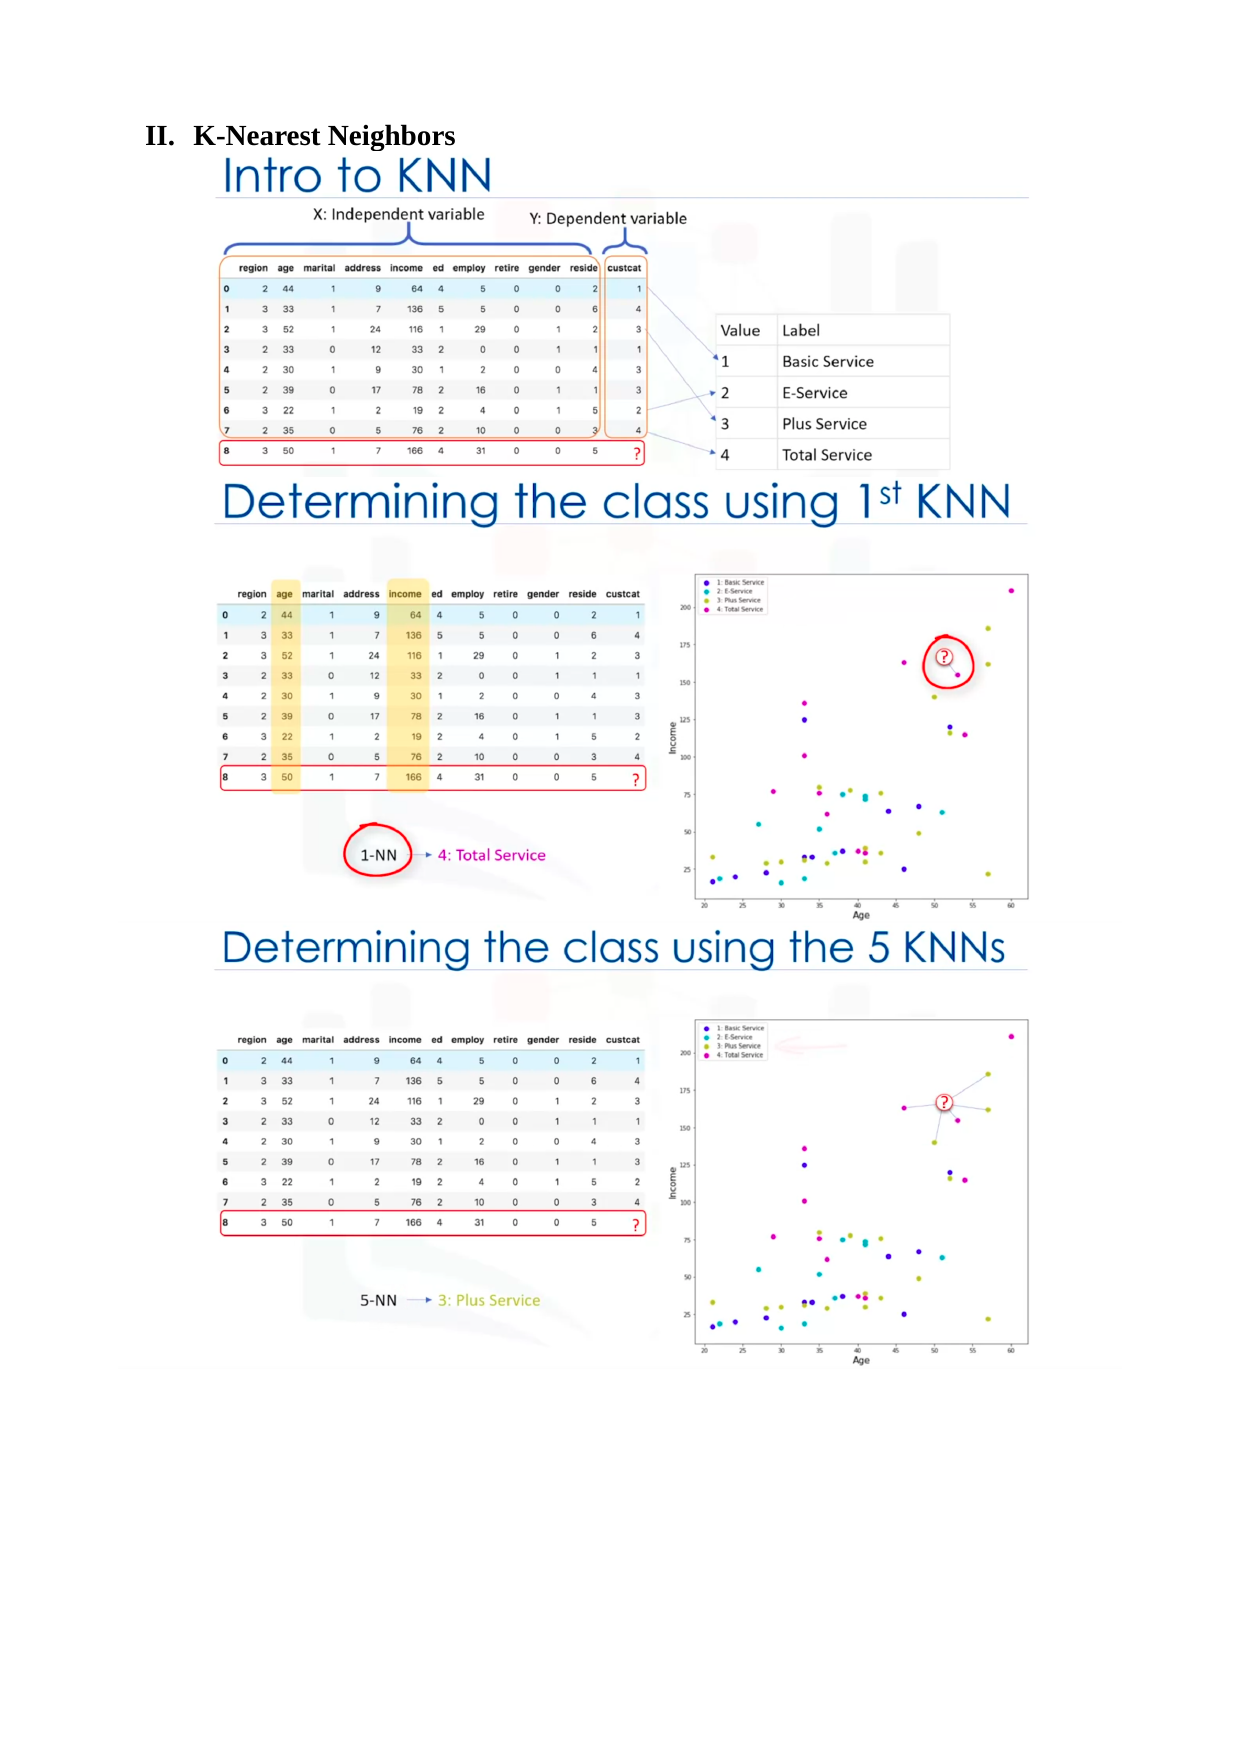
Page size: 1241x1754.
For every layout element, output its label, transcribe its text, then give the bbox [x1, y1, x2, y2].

list K-Nearest Neighbors [175, 118, 1122, 151]
picture [118, 151, 1123, 1369]
